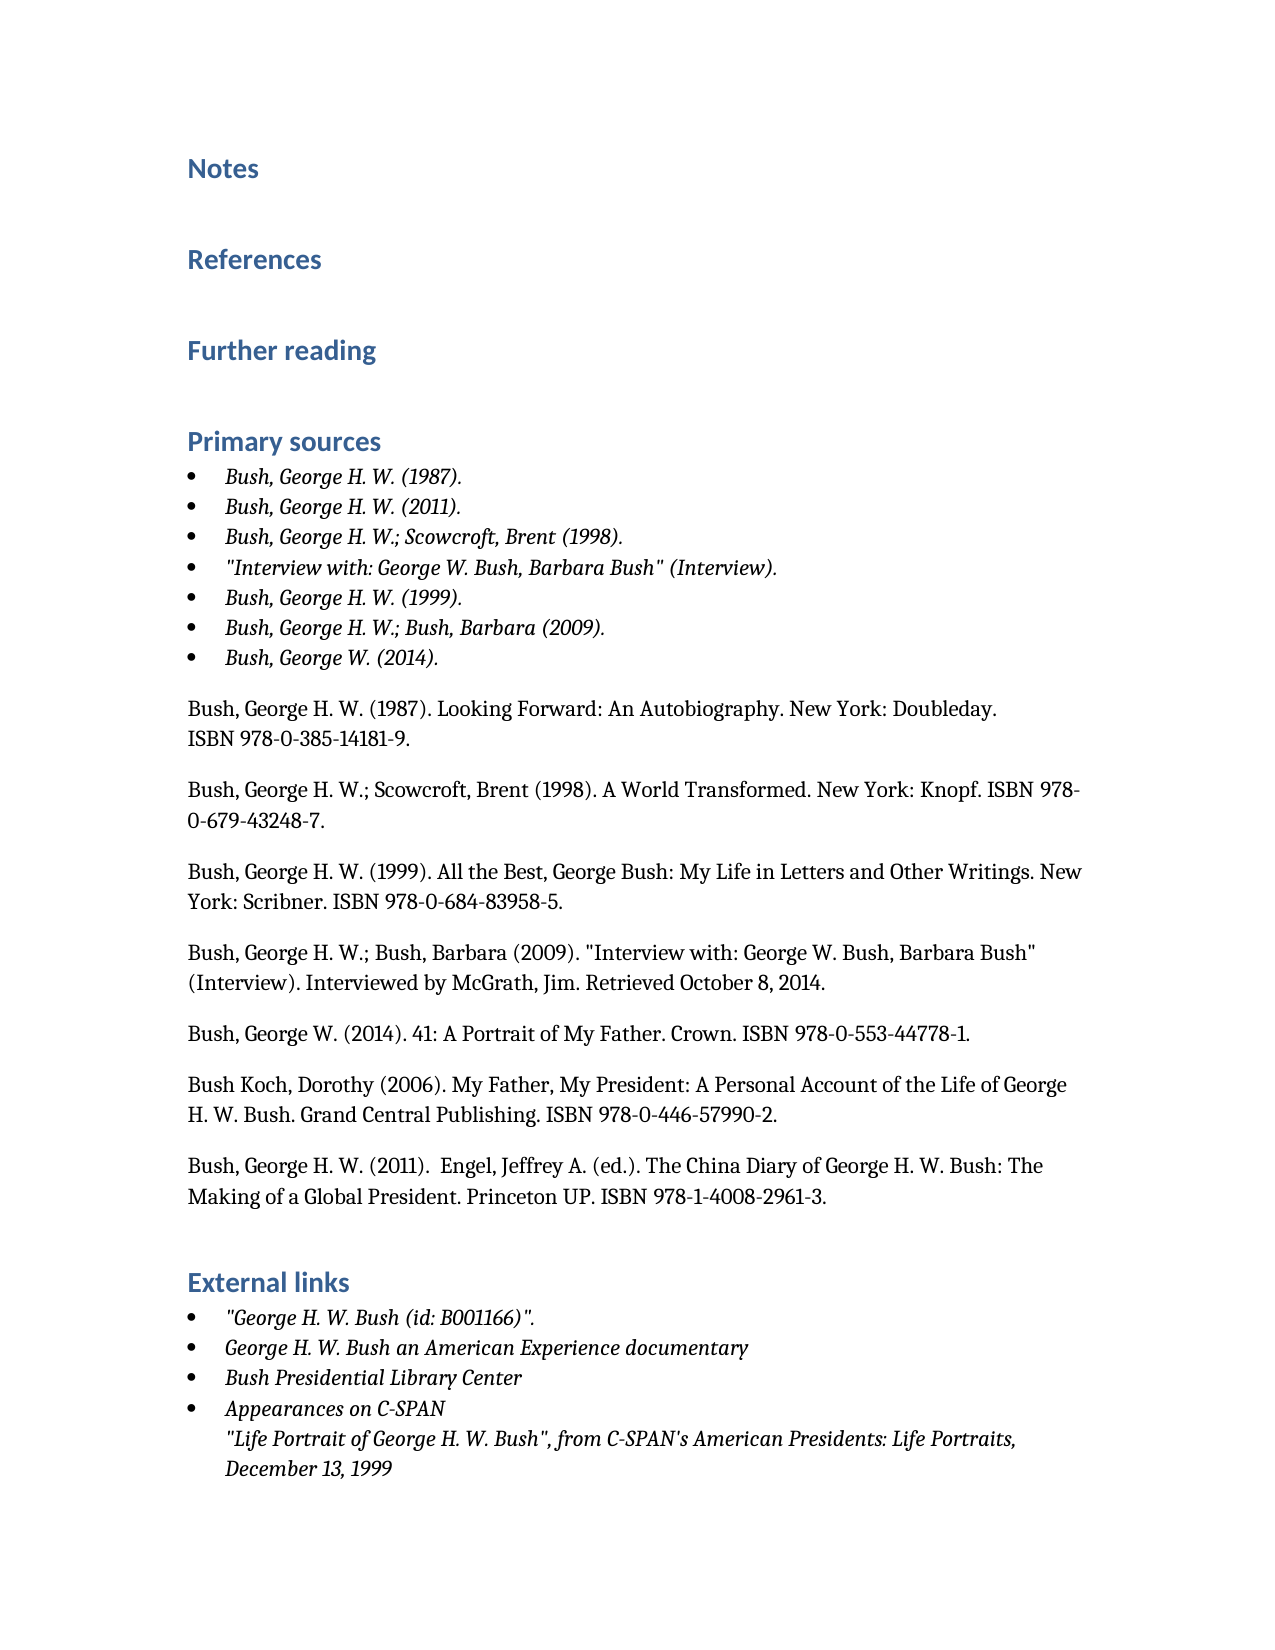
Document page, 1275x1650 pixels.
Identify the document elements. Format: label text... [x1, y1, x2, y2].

list Bush Presidential Library Center [187, 1365, 1087, 1391]
list Bush, George H. W. (2011). [187, 494, 1087, 520]
text Bush, George W. (2014). 41: A Portrait of My Father. Crown. ISBN 978-0-553-44778-1. [187, 1021, 1087, 1047]
text Bush, George H. W.; Scowcroft, Brent (1998). A World Transformed. New York: Knopf. ISBN 978-0-679-43248-7. [187, 777, 1087, 834]
list "Interview with: George W. Bush, Barbara Bush" (Interview). [187, 554, 1087, 581]
list George H. W. Bush an American Experience documentary [187, 1335, 1087, 1361]
text Bush, George H. W.; Bush, Barbara (2009). "Interview with: George W. Bush, Barbara Bush" (Interview). Interviewed by McGrath, Jim. Retrieved October 8, 2014. [187, 940, 1087, 996]
text Bush, George H. W. (1999). All the Best, George Bush: My Life in Letters and Other Writings. New York: Scribner. ISBN 978-0-684-83958-5. [187, 858, 1087, 915]
text Bush, George H. W. (2011). Engel, Jeffrey A. (ed.). The China Diary of George H. W. Bush: The Making of a Global President. Princeton UP. ISBN 978-1-4008-2961-3. [187, 1153, 1087, 1210]
list Bush, George W. (2014). [187, 645, 1087, 671]
text Bush Koch, Dorothy (2006). My Father, My President: A Personal Account of the Life of George H. W. Bush. Grand Central Publishing. ISBN 978-0-446-57990-2. [187, 1072, 1087, 1129]
subtitle Further reading [187, 332, 1087, 367]
text Bush, George H. W. (1987). Looking Forward: An Autobiography. New York: Doubleday. ISBN 978-0-385-14181-9. [187, 696, 1087, 753]
list Bush, George H. W. (1987). [187, 464, 1087, 490]
subtitle Notes [187, 150, 1087, 186]
subtitle Primary sources [187, 423, 1087, 458]
list Appearances on C-SPAN "Life Portrait of George H. W. Bush", from C-SPAN's American Presidents: Life Portraits, December 13, 1999 [187, 1395, 1087, 1482]
list Bush, George H. W.; Scowcroft, Brent (1998). [187, 524, 1087, 551]
subtitle References [187, 241, 1087, 277]
list Bush, George H. W.; Bush, Barbara (2009). [187, 615, 1087, 641]
subtitle External links [187, 1264, 1087, 1299]
list "George H. W. Bush (id: B001166)". [187, 1305, 1087, 1331]
list Bush, George H. W. (1999). [187, 584, 1087, 611]
